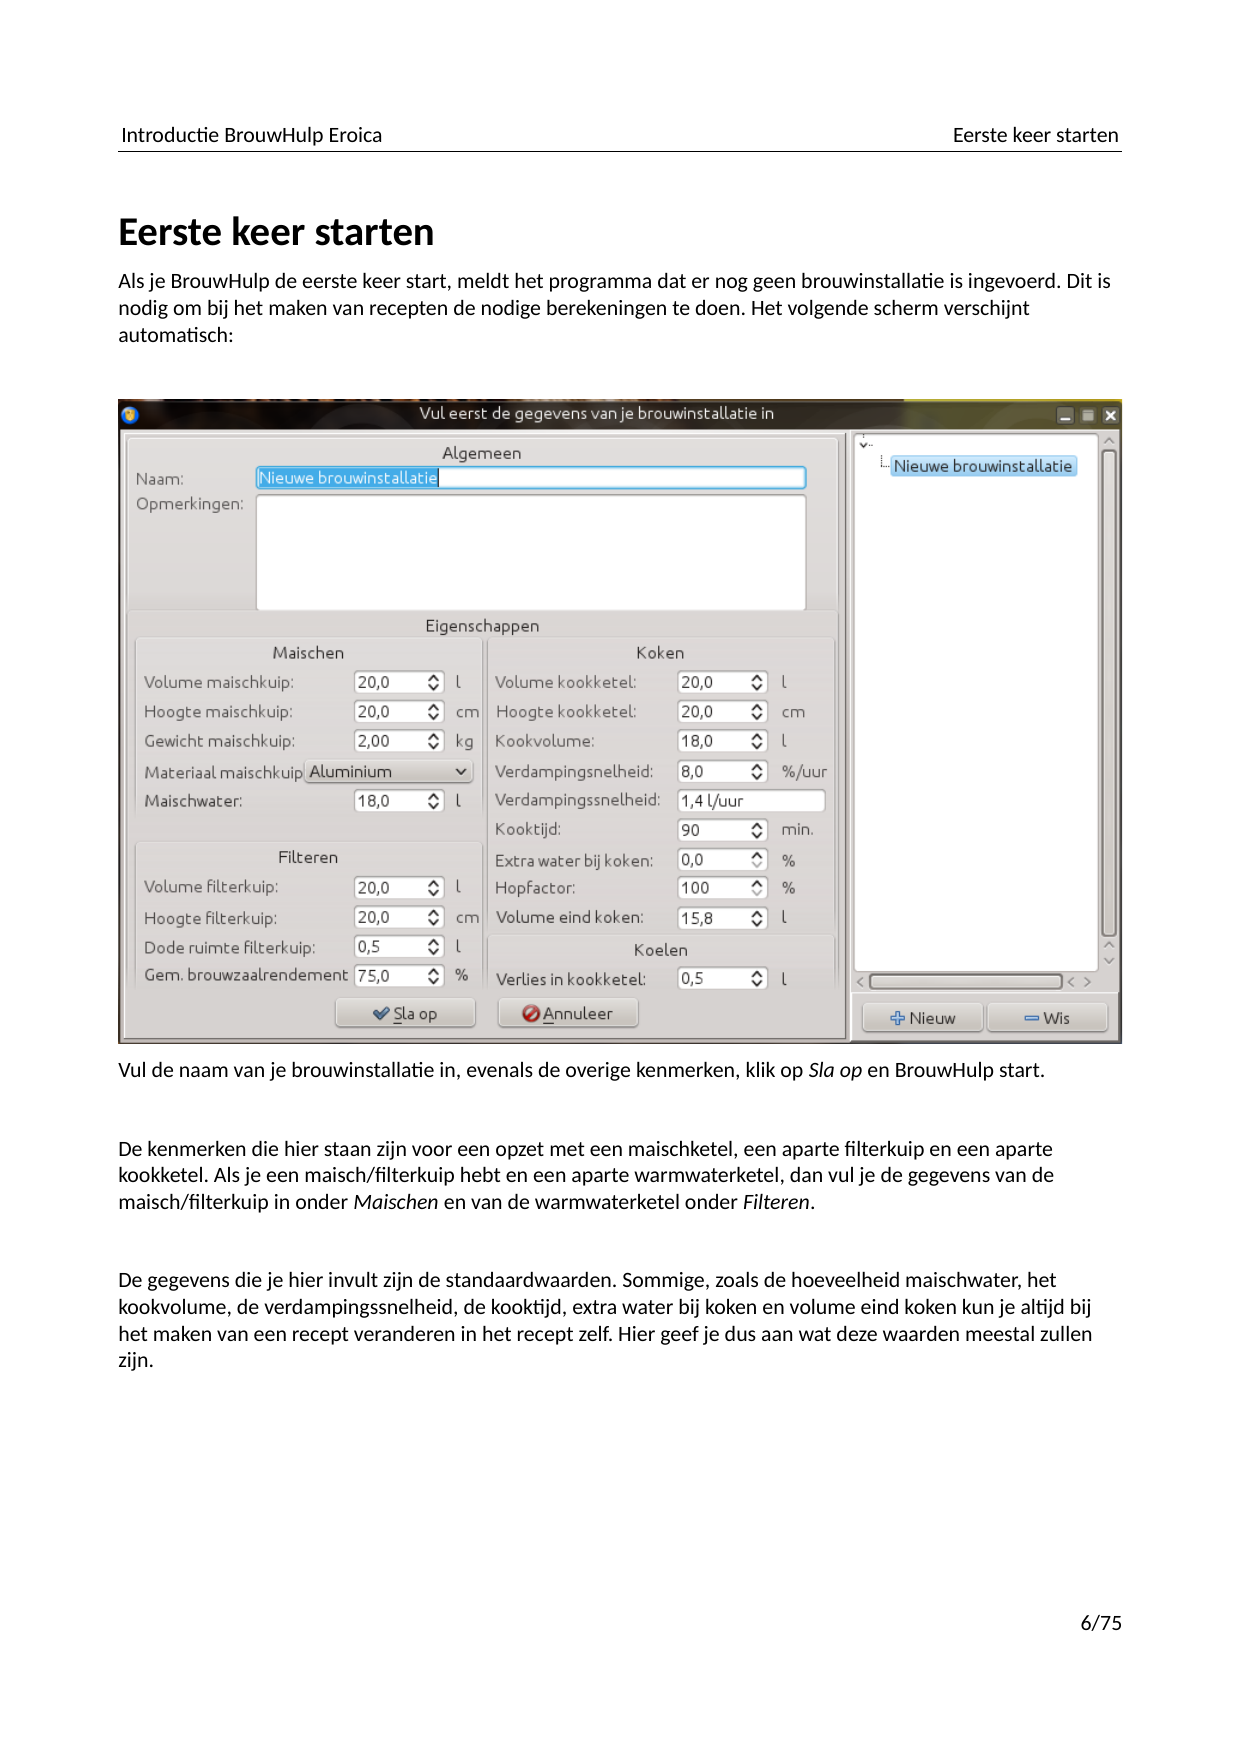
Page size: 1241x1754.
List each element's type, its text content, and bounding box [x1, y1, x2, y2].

subtitle Eerste keer starten [118, 205, 1122, 255]
text Vul de naam van je brouwinstallatie in, evenals de overige kenmerken, klik op Sla op en BrouwHulp start. [118, 1056, 1122, 1083]
text De gegevens die je hier invult zijn de standaardwaarden. Sommige, zoals de hoeveelheid maischwater, het kookvolume, de verdampingssnelheid, de kooktijd, extra water bij koken en volume eind koken kun je altijd bij het maken van een recept veranderen in het recept zelf. Hier geef je dus aan wat deze waarden meestal zullen zijn. [118, 1266, 1122, 1373]
picture [118, 399, 1123, 1044]
text Als je BrouwHulp de eerste keer start, meldt het programma dat er nog geen brouwinstallatie is ingevoerd. Dit is nodig om bij het maken van recepten de nodige berekeningen te doen. Het volgende scherm verschijnt automatisch: [118, 268, 1122, 348]
text De kenmerken die hier staan zijn voor een opzet met een maischketel, een aparte filterkuip en een aparte kookketel. Als je een maisch/filterkuip hebt en een aparte warmwaterketel, dan vul je de gegevens van de maisch/filterkuip in onder Maischen en van de warmwaterketel onder Filteren. [118, 1135, 1122, 1215]
